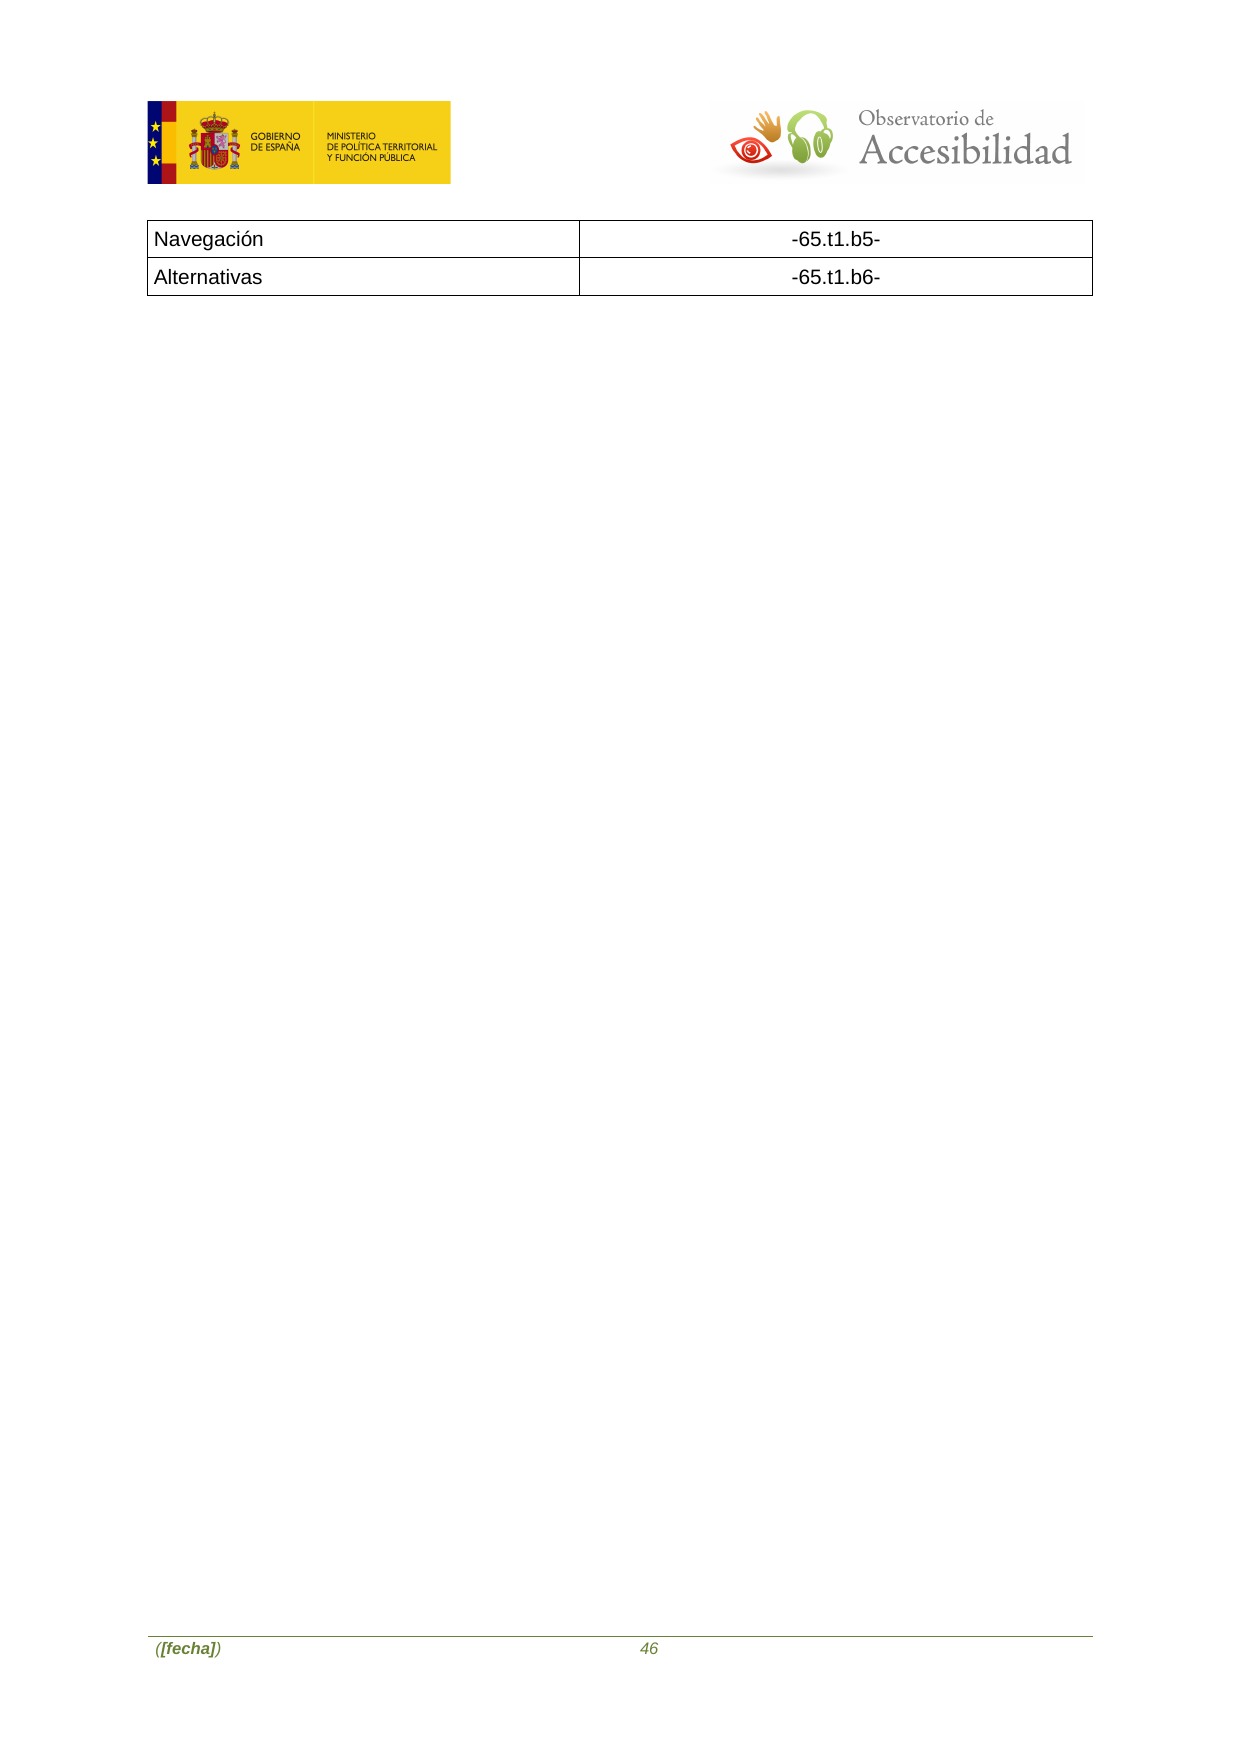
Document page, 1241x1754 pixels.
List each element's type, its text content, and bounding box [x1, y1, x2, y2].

table_cell -65.t1.b6- [580, 258, 1092, 295]
picture [710, 101, 1086, 184]
table_cell -65.t1.b5- [580, 221, 1092, 257]
table_cell Alternativas [148, 258, 579, 295]
picture [147, 101, 451, 184]
table_cell Navegación [148, 221, 579, 257]
